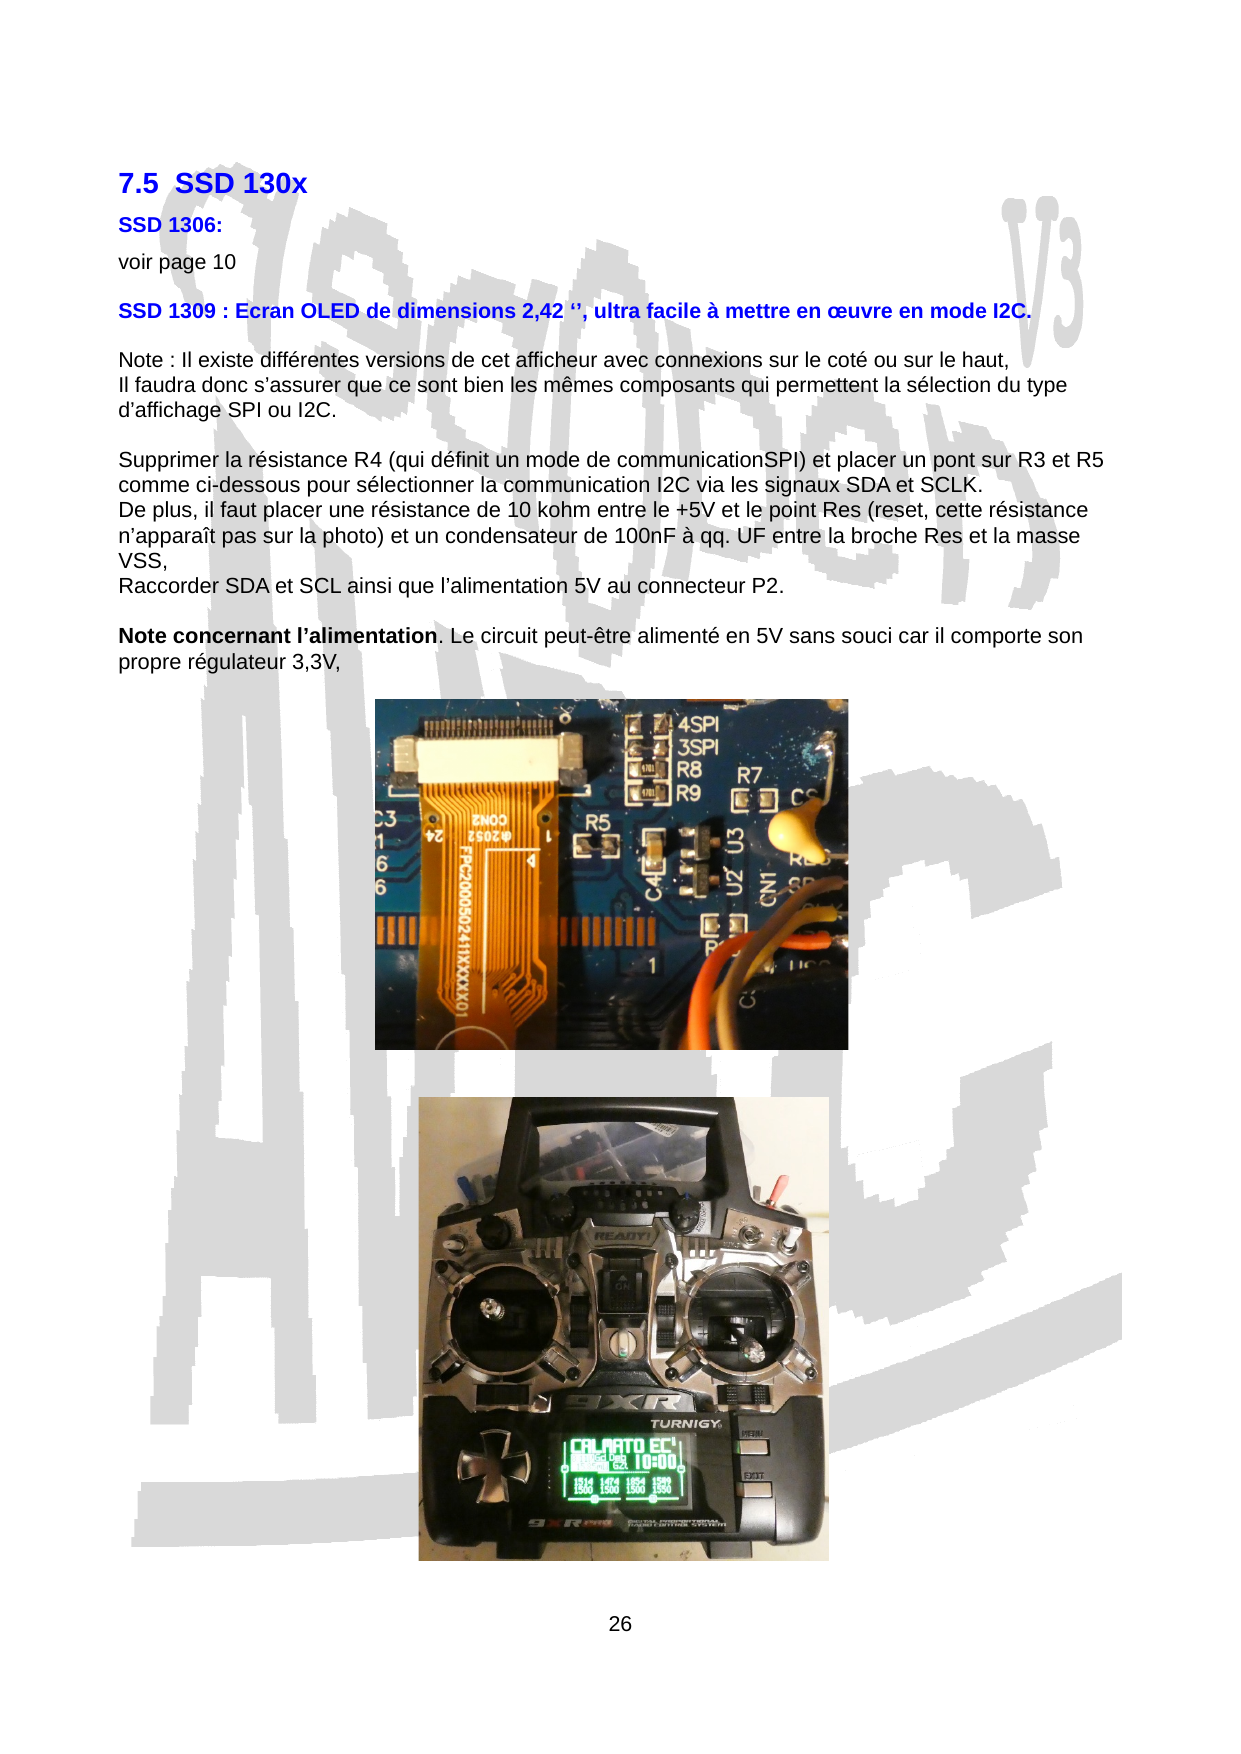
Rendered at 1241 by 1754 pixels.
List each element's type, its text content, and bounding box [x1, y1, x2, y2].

text De plus, il faut placer une résistance de 10 kohm entre le +5V et le point Res (reset, cette résistance n’apparaît pas sur la photo) et un condensateur de 100nF à qq. UF entre la broche Res et la masse VSS, [118, 497, 1122, 573]
text Supprimer la résistance R4 (qui définit un mode de communicationSPI) et placer un pont sur R3 et R5 comme ci-dessous pour sélectionner la communication I2C via les signaux SDA et SCLK. [118, 447, 1122, 497]
subtitle 7.5 SSD 130x [118, 166, 1122, 199]
text voir page 10 [118, 249, 1122, 274]
text Note concernant l’alimentation. Le circuit peut-être alimenté en 5V sans souci car il comporte son propre régulateur 3,3V, [118, 623, 1122, 674]
picture [375, 699, 849, 1050]
picture [418, 1097, 829, 1561]
text SSD 1309 : Ecran OLED de dimensions 2,42 ‘’, ultra facile à mettre en œuvre en mode I2C. [118, 298, 1122, 323]
text Raccorder SDA et SCL ainsi que l’alimentation 5V au connecteur P2. [118, 573, 1122, 598]
text Note : Il existe différentes versions de cet afficheur avec connexions sur le coté ou sur le haut, [118, 348, 1122, 372]
text Il faudra donc s’assurer que ce sont bien les mêmes composants qui permettent la sélection du type d’affichage SPI ou I2C. [118, 372, 1122, 422]
text SSD 1306: [118, 212, 1122, 236]
